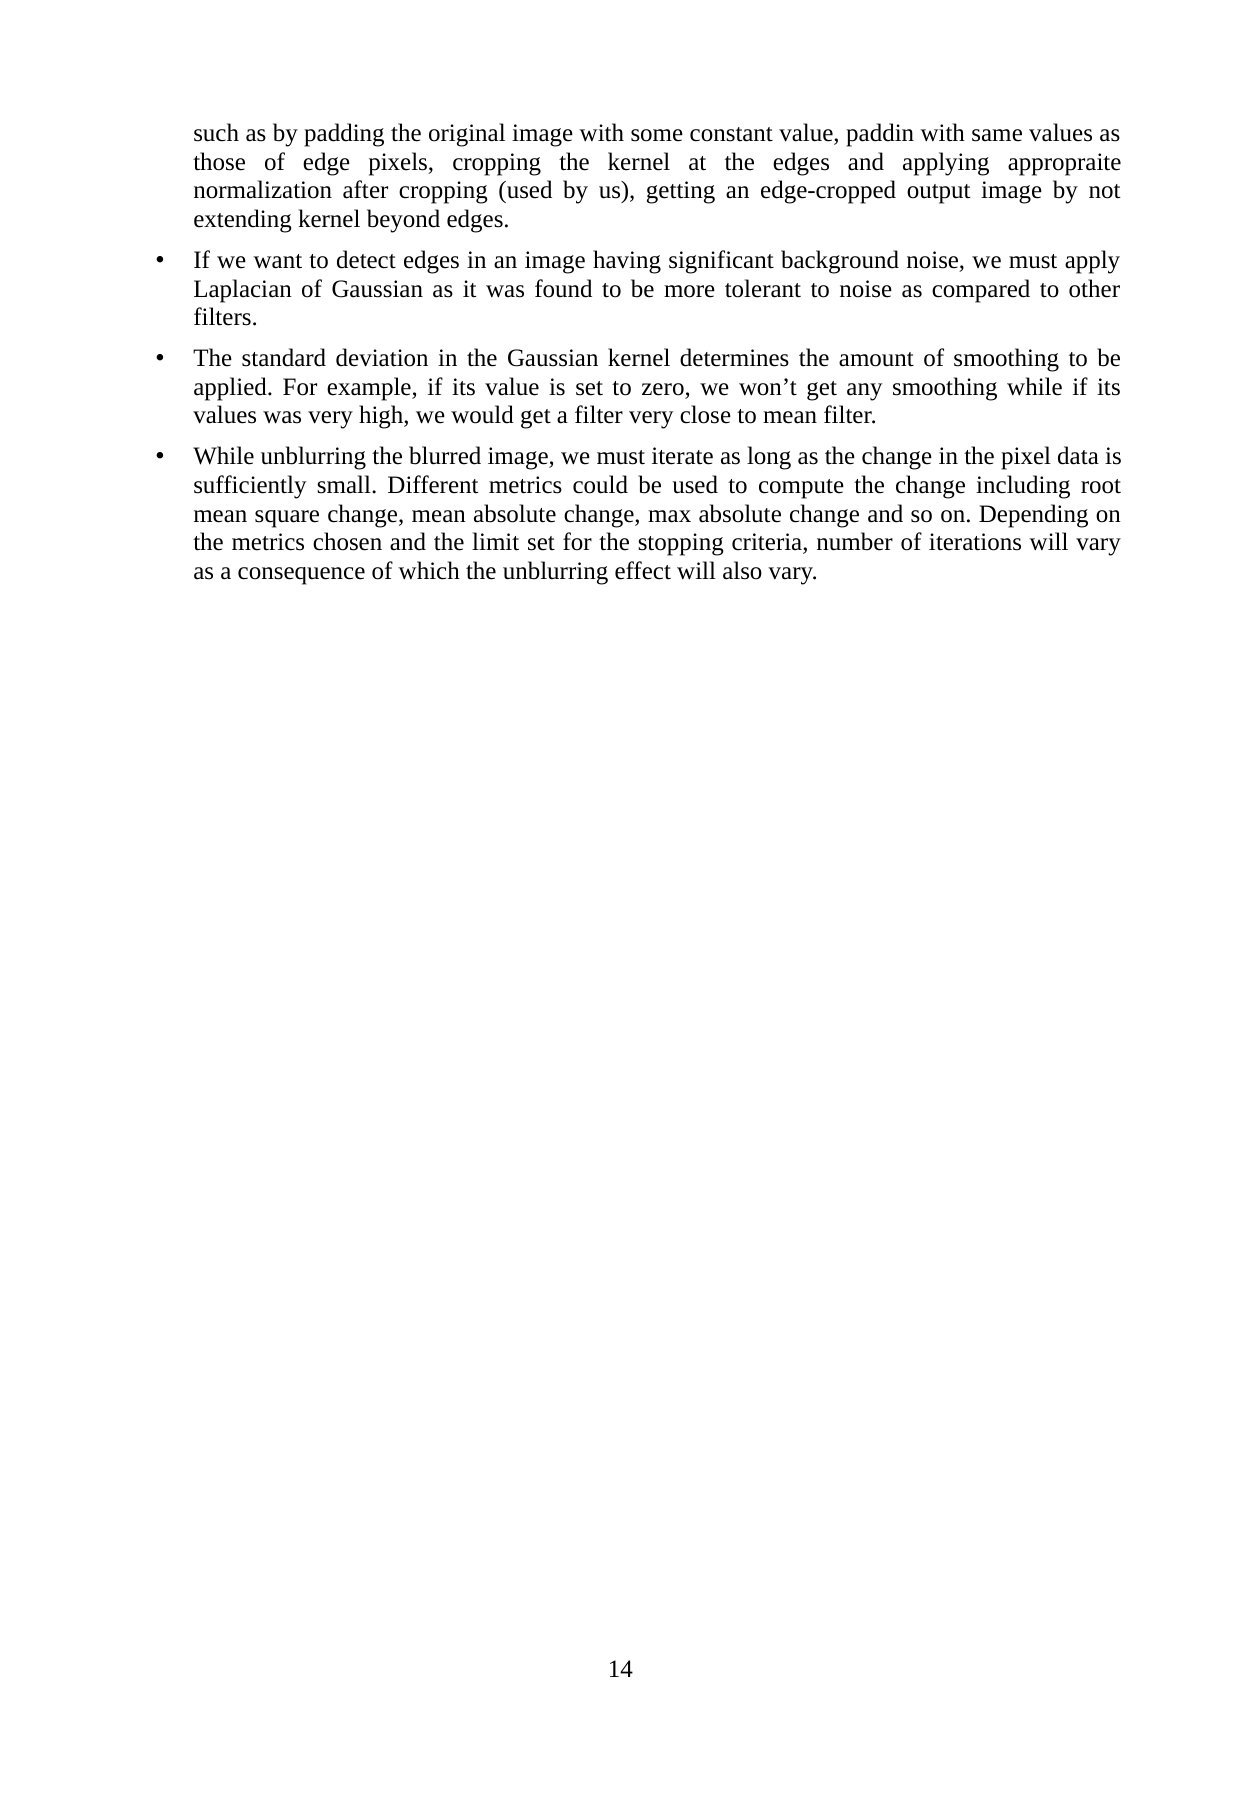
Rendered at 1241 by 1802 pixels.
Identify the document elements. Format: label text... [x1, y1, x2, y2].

list The standard deviation in the Gaussian kernel determines the amount of smoothing to be applied. For example, if its value is set to zero, we won’t get any smoothing while if its values was very high, we would get a filter very close to mean filter. [156, 343, 1122, 429]
list While unblurring the blurred image, we must iterate as long as the change in the pixel data is sufficiently small. Different metrics could be used to compute the change including root mean square change, mean absolute change, max absolute change and so on. Depending on the metrics chosen and the limit set for the stopping criteria, number of iterations will vary as a consequence of which the unblurring effect will also vary. [156, 441, 1122, 585]
list such as by padding the original image with some constant value, paddin with same values as those of edge pixels, cropping the kernel at the edges and applying appropraite normalization after cropping (used by us), getting an edge-cropped output image by not extending kernel beyond edges. [156, 118, 1122, 233]
list If we want to detect edges in an image having significant background noise, we must apply Laplacian of Gaussian as it was found to be more tolerant to noise as compared to other filters. [156, 245, 1122, 331]
